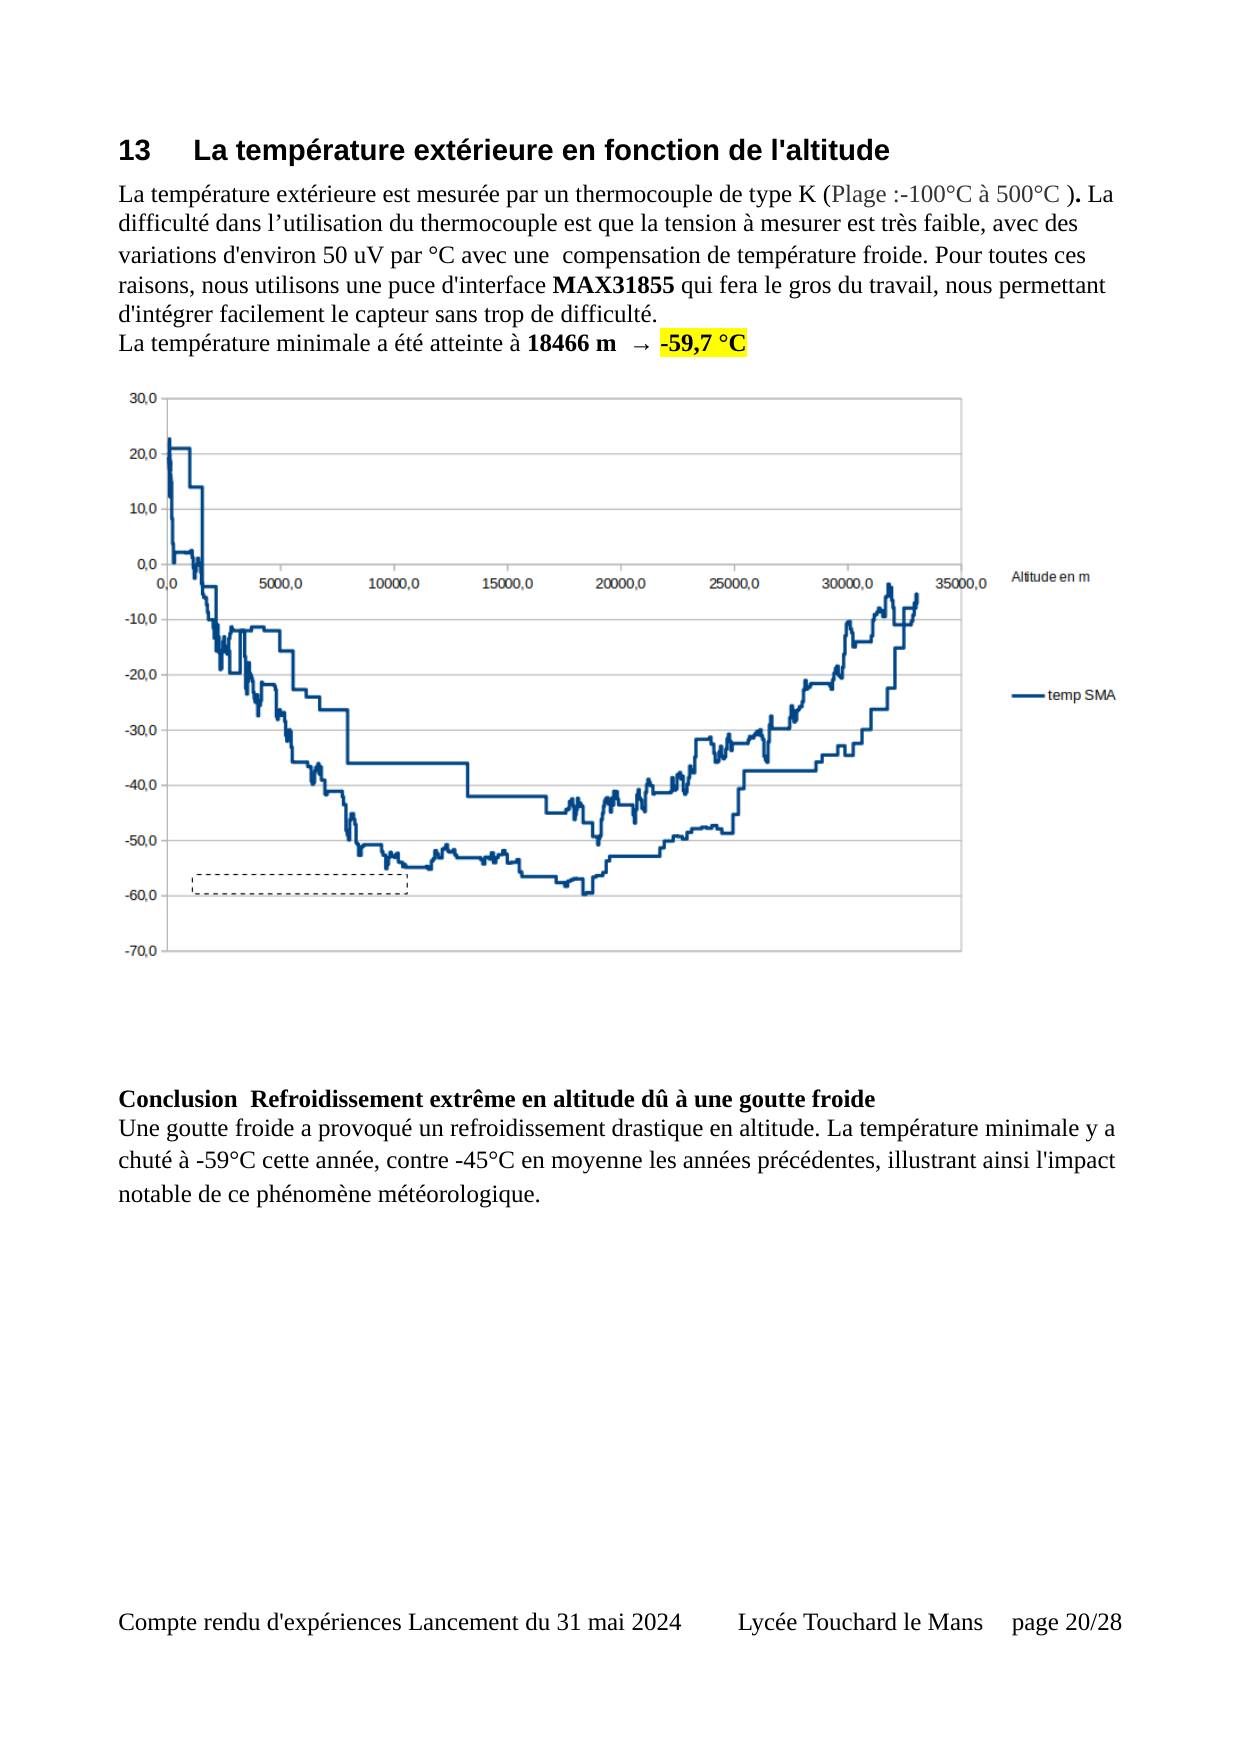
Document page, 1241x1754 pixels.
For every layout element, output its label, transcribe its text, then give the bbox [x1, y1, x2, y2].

text La température extérieure est mesurée par un thermocouple de type K (Plage :-100°C à 500°C ). La difficulté dans l’utilisation du thermocouple est que la tension à mesurer est très faible, avec des variations d'environ 50 uV par °C avec une compensation de température froide. Pour toutes ces raisons, nous utilisons une puce d'interface MAX31855 qui fera le gros du travail, nous permettant d'intégrer facilement le capteur sans trop de difficulté. [118, 179, 1122, 328]
text Conclusion Refroidissement extrême en altitude dû à une goutte froide [118, 1084, 1122, 1113]
text Une goutte froide a provoqué un refroidissement drastique en altitude. La température minimale y a chuté à -59°C cette année, contre -45°C en moyenne les années précédentes, illustrant ainsi l'impact notable de ce phénomène météorologique. [118, 1113, 1122, 1207]
subtitle La température extérieure en fonction de l'altitude [118, 133, 1122, 166]
text La température minimale a été atteinte à 18466 m → -59,7 °C [118, 328, 1122, 357]
picture [118, 385, 1123, 998]
